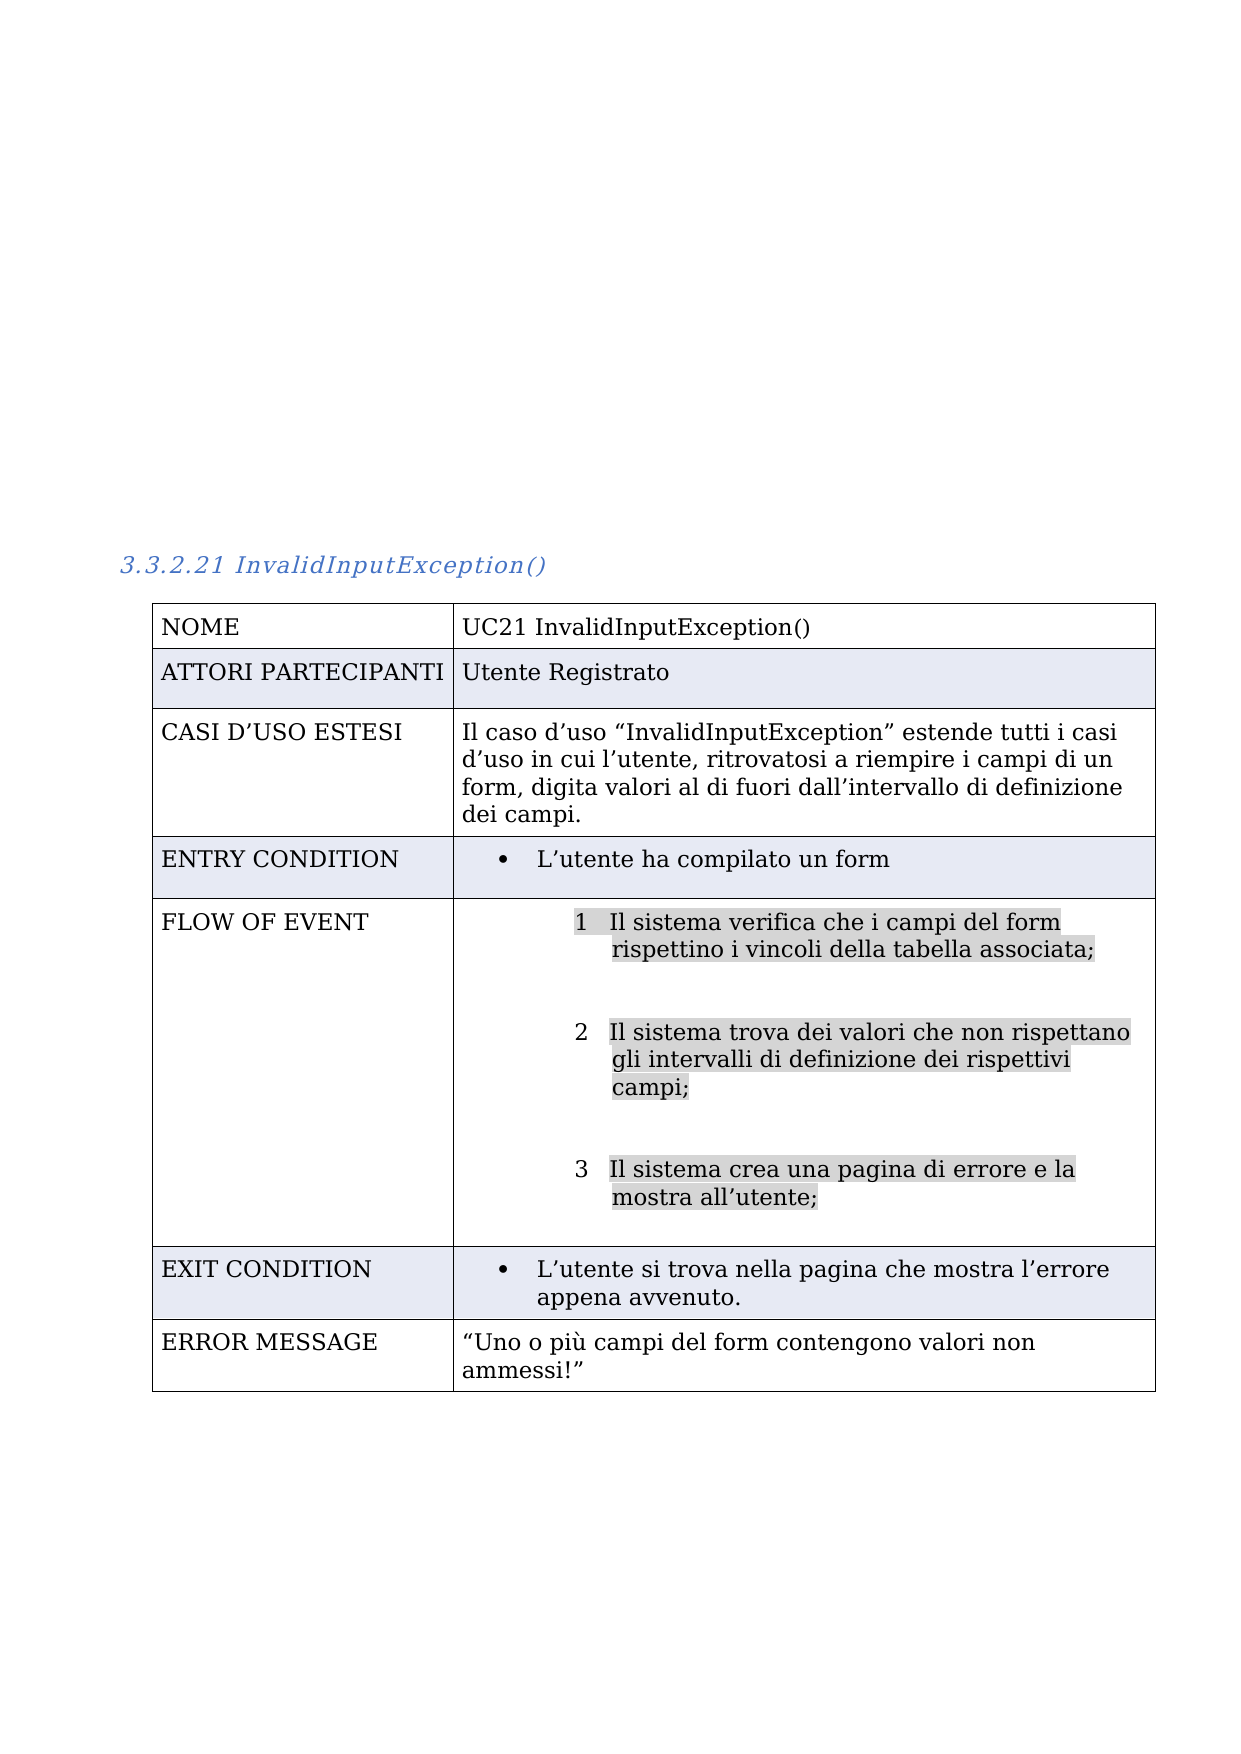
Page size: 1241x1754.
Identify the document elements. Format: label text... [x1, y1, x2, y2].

table_cell CASI D’USO ESTESI [153, 709, 453, 836]
table_cell EXIT CONDITION [153, 1247, 453, 1318]
table_cell L’utente si trova nella pagina che mostra l’errore appena avvenuto. [454, 1247, 1155, 1318]
table_header NOME [153, 604, 453, 648]
table_cell Il sistema verifica che i campi del form rispettino i vincoli della tabella associata; Il sistema trova dei valori che non rispettano gli intervalli di definizione dei rispettivi campi; Il sistema crea una pagina di errore e la mostra all’utente; [454, 899, 1155, 1246]
table_cell FLOW OF EVENT [153, 899, 453, 1246]
table_cell Utente Registrato [454, 649, 1155, 708]
table_cell L’utente ha compilato un form [454, 837, 1155, 898]
table_cell “Uno o più campi del form contengono valori non ammessi!” [454, 1320, 1155, 1391]
table_cell ERROR MESSAGE [153, 1320, 453, 1391]
table_cell Il caso d’uso “InvalidInputException” estende tutti i casi d’uso in cui l’utente, ritrovatosi a riempire i campi di un form, digita valori al di fuori dall’intervallo di definizione dei campi. [454, 709, 1155, 836]
table_header UC21 InvalidInputException() [454, 604, 1155, 648]
subtitle 3.3.2.21 InvalidInputException() [118, 550, 1122, 578]
table_cell ENTRY CONDITION [153, 837, 453, 898]
table_cell ATTORI PARTECIPANTI [153, 649, 453, 708]
